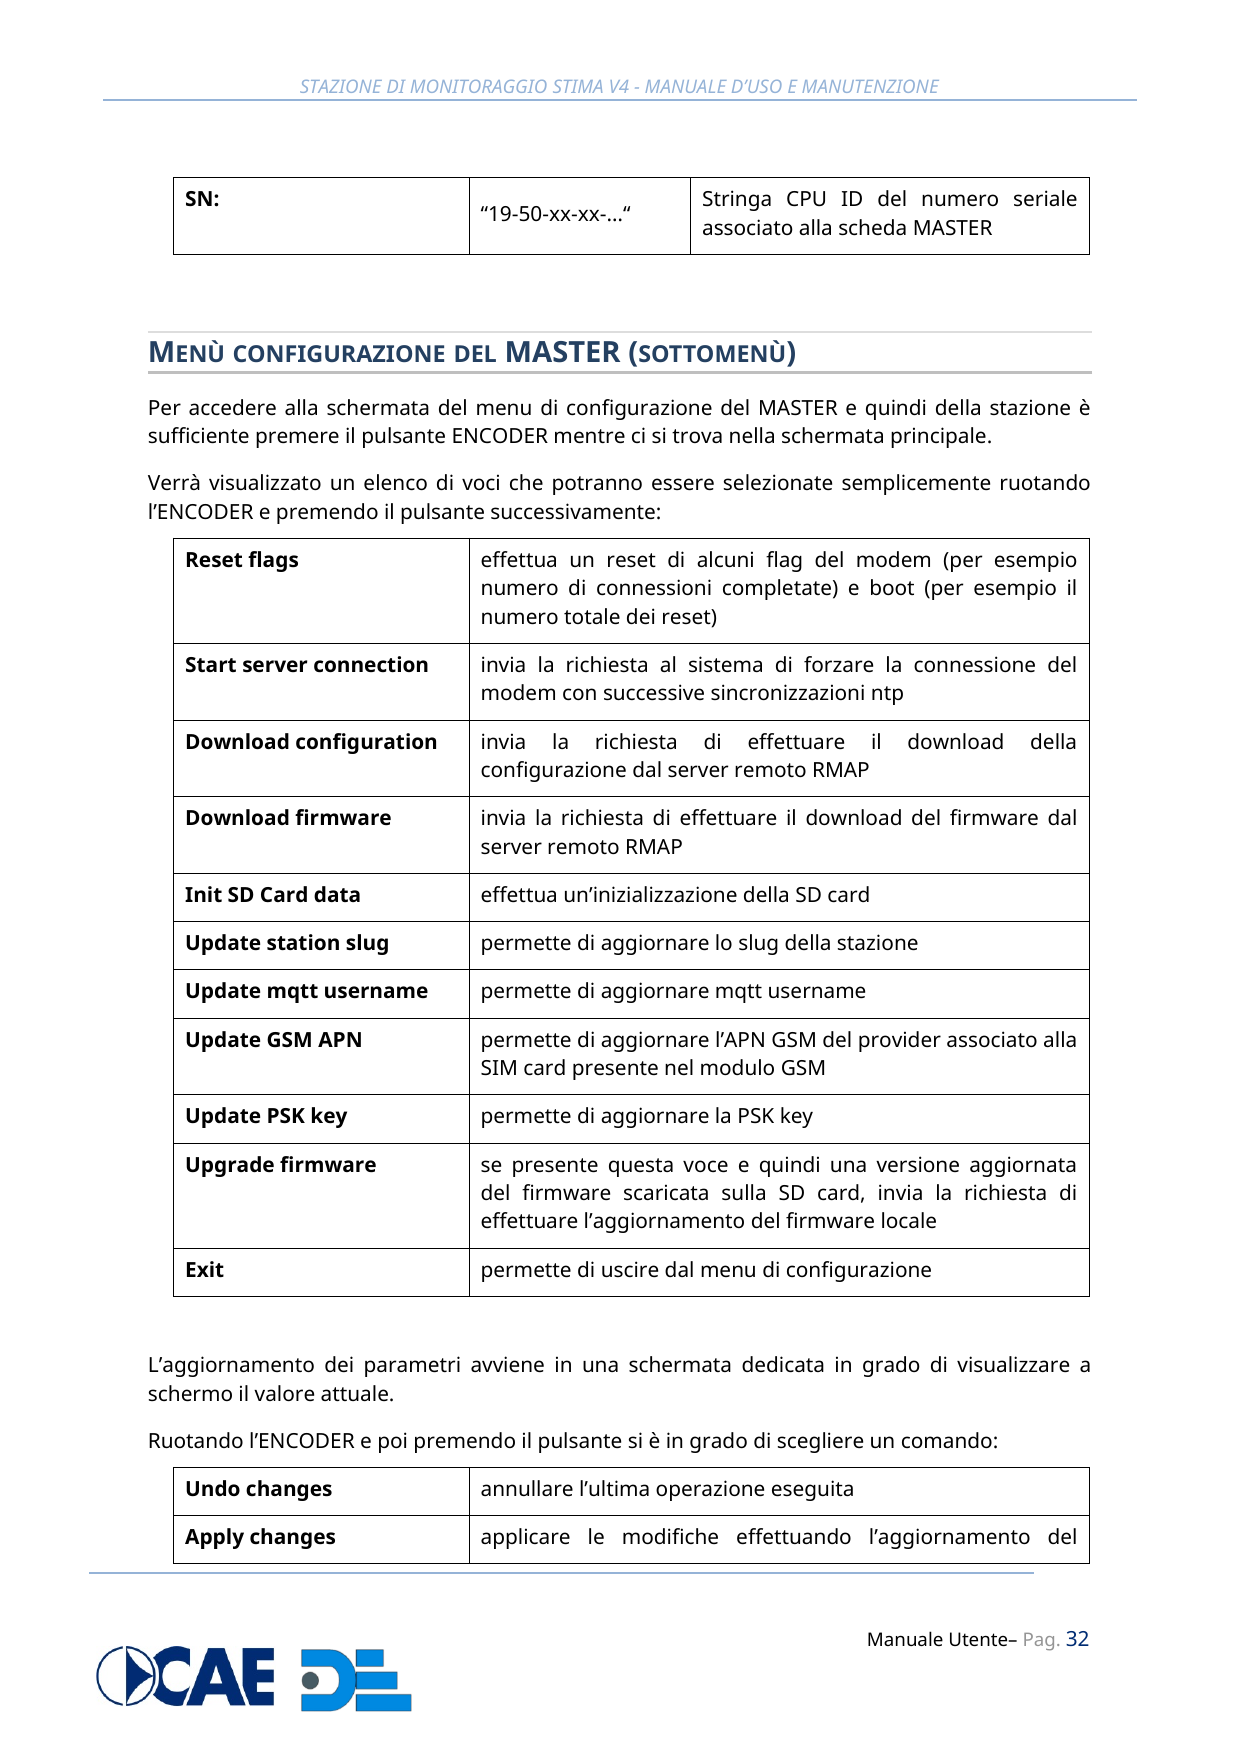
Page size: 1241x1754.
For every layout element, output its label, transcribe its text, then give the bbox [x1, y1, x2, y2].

text Ruotando l’ENCODER e poi premendo il pulsante si è in grado di scegliere un comando: [148, 1426, 1092, 1454]
table_cell permette di aggiornare lo slug della stazione [470, 922, 1089, 969]
table_cell permette di aggiornare mqtt username [470, 970, 1089, 1017]
table_header Stringa CPU ID del numero seriale associato alla scheda MASTER [691, 178, 1089, 254]
table_header Undo changes [174, 1468, 469, 1515]
table_cell Update GSM APN [174, 1019, 469, 1094]
table_cell invia la richiesta di effettuare il download della configurazione dal server remoto RMAP [470, 721, 1089, 796]
subtitle Menù configurazione del MASTER (sottomenù) [148, 333, 1092, 371]
table_cell invia la richiesta di effettuare il download del firmware dal server remoto RMAP [470, 797, 1089, 873]
table_header annullare l’ultima operazione eseguita [470, 1468, 1089, 1515]
table_cell Apply changes [174, 1516, 469, 1563]
table_header Reset flags [174, 539, 469, 643]
table_cell Init SD Card data [174, 874, 469, 921]
text Per accedere alla schermata del menu di configurazione del MASTER e quindi della stazione è sufficiente premere il pulsante ENCODER mentre ci si trova nella schermata principale. [148, 393, 1092, 449]
table_cell applicare le modifiche effettuando l’aggiornamento del [470, 1516, 1089, 1563]
table_cell invia la richiesta al sistema di forzare la connessione del modem con successive sincronizzazioni ntp [470, 644, 1089, 719]
table_cell permette di uscire dal menu di configurazione [470, 1249, 1089, 1296]
table_cell Update station slug [174, 922, 469, 969]
table_cell Start server connection [174, 644, 469, 719]
table_cell se presente questa voce e quindi una versione aggiornata del firmware scaricata sulla SD card, invia la richiesta di effettuare l’aggiornamento del firmware locale [470, 1144, 1089, 1247]
table_cell permette di aggiornare la PSK key [470, 1095, 1089, 1142]
text Verrà visualizzato un elenco di voci che potranno essere selezionate semplicemente ruotando l’ENCODER e premendo il pulsante successivamente: [148, 468, 1092, 525]
table_cell Download configuration [174, 721, 469, 796]
table_cell Download firmware [174, 797, 469, 873]
table_cell Update PSK key [174, 1095, 469, 1142]
table_cell Upgrade firmware [174, 1144, 469, 1247]
table_cell Exit [174, 1249, 469, 1296]
table_header SN: [174, 178, 469, 254]
table_header effettua un reset di alcuni flag del modem (per esempio numero di connessioni completate) e boot (per esempio il numero totale dei reset) [470, 539, 1089, 643]
table_cell effettua un’inizializzazione della SD card [470, 874, 1089, 921]
table_cell Update mqtt username [174, 970, 469, 1017]
text L’aggiornamento dei parametri avviene in una schermata dedicata in grado di visualizzare a schermo il valore attuale. [148, 1350, 1092, 1407]
table_header “19-50-xx-xx-…“ [470, 178, 690, 254]
table_cell permette di aggiornare l’APN GSM del provider associato alla SIM card presente nel modulo GSM [470, 1019, 1089, 1094]
